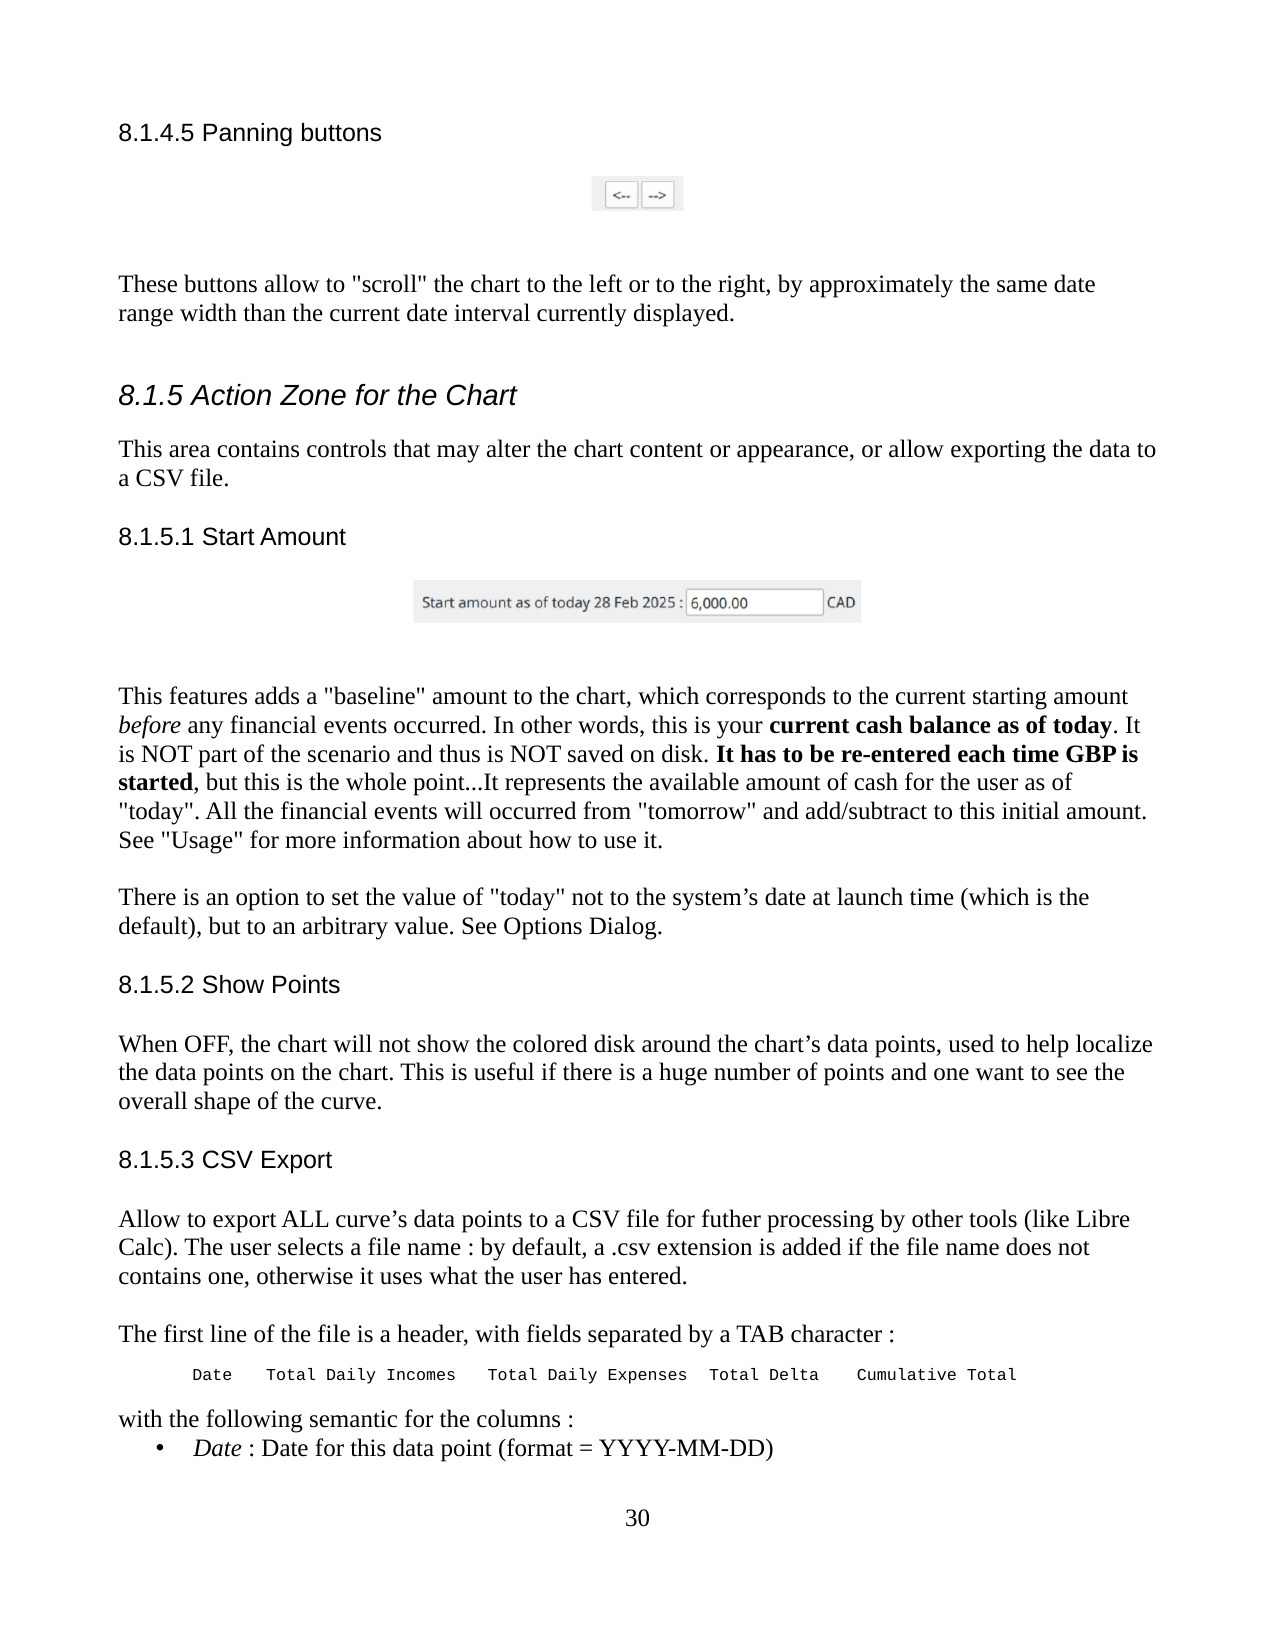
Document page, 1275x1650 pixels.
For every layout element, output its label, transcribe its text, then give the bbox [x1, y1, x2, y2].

picture [591, 176, 684, 211]
list Date : Date for this data point (format = YYYY-MM-DD) [156, 1433, 1157, 1461]
subtitle Panning buttons [118, 118, 1157, 147]
text When OFF, the chart will not show the colored disk around the chart’s data points, used to help localize the data points on the chart. This is useful if there is a huge number of points and one want to see the overall shape of the curve. [118, 1029, 1157, 1115]
text Date Total Daily Incomes Total Daily Expenses Total Delta Cumulative Total [192, 1366, 1157, 1385]
text Allow to export ALL curve’s data points to a CSV file for futher processing by other tools (like Libre Calc). The user selects a file name : by default, a .csv extension is added if the file name does not contains one, otherwise it uses what the user has entered. [118, 1204, 1157, 1290]
text This area contains controls that may alter the chart content or appearance, or allow exporting the data to a CSV file. [118, 434, 1157, 492]
text There is an option to set the value of "today" not to the system’s date at launch time (which is the default), but to an arbitrary value. See Options Dialog. [118, 882, 1157, 940]
text This features adds a "baseline" amount to the chart, which corresponds to the current starting amount before any financial events occurred. In other words, this is your current cash balance as of today. It is NOT part of the scenario and thus is NOT saved on disk. It has to be re-entered each time GBP is started, but this is the whole point...It represents the available amount of cash for the user as of "today". All the financial events will occurred from "tomorrow" and add/subtract to this initial amount. See "Usage" for more information about how to use it. [118, 681, 1157, 854]
subtitle Start Amount [118, 522, 1157, 551]
subtitle Action Zone for the Chart [118, 378, 1157, 412]
subtitle Show Points [118, 970, 1157, 999]
text with the following semantic for the columns : [118, 1404, 1157, 1433]
picture [413, 580, 862, 623]
subtitle CSV Export [118, 1145, 1157, 1174]
text The first line of the file is a header, with fields separated by a TAB character : [118, 1319, 1157, 1347]
text These buttons allow to "scroll" the chart to the left or to the right, by approximately the same date range width than the current date interval currently displayed. [118, 269, 1157, 327]
